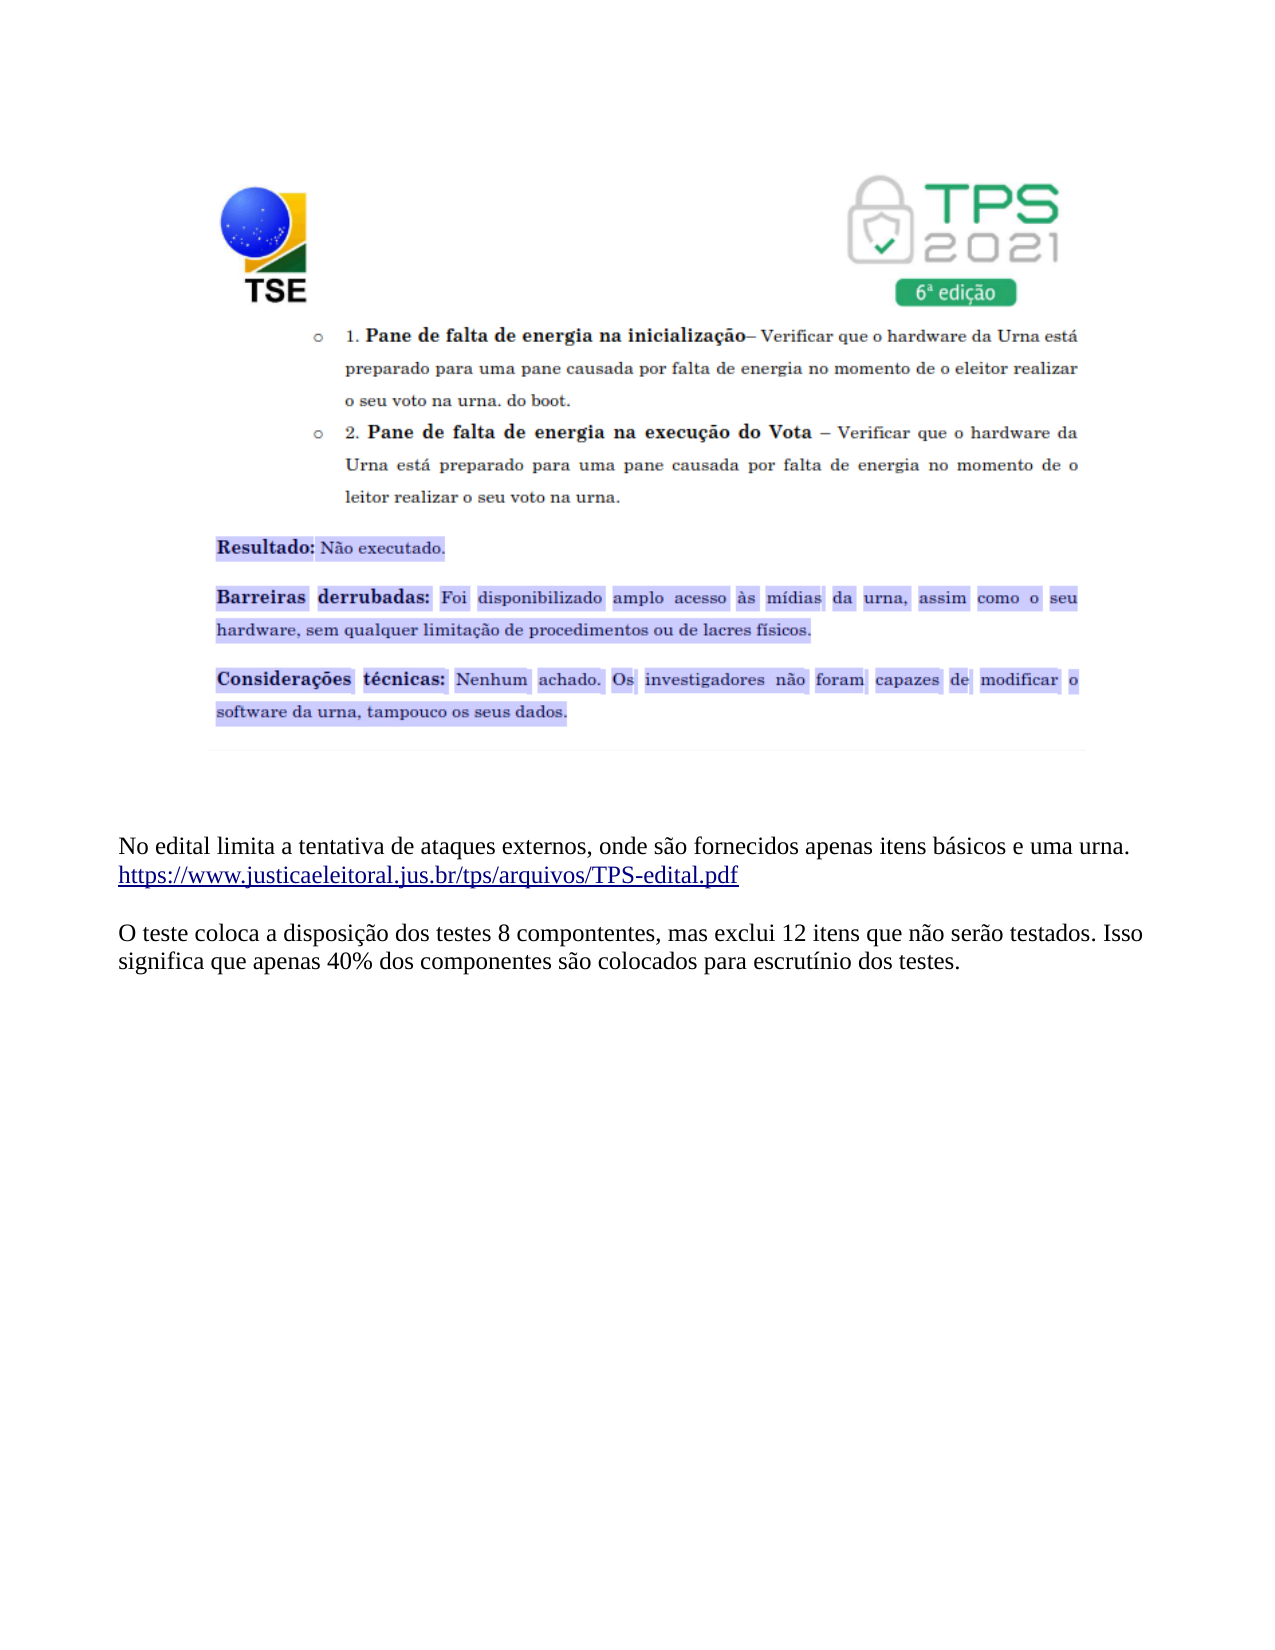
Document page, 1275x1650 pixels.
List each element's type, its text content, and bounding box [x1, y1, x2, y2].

text https://www.justicaeleitoral.jus.br/tps/arquivos/TPS-edital.pdf [118, 860, 1157, 889]
text No edital limita a tentativa de ataques externos, onde são fornecidos apenas itens básicos e uma urna. [118, 831, 1157, 860]
picture [118, 118, 1157, 751]
text O teste coloca a disposição dos testes 8 compontentes, mas exclui 12 itens que não serão testados. Isso significa que apenas 40% dos componentes são colocados para escrutínio dos testes. [118, 918, 1157, 975]
